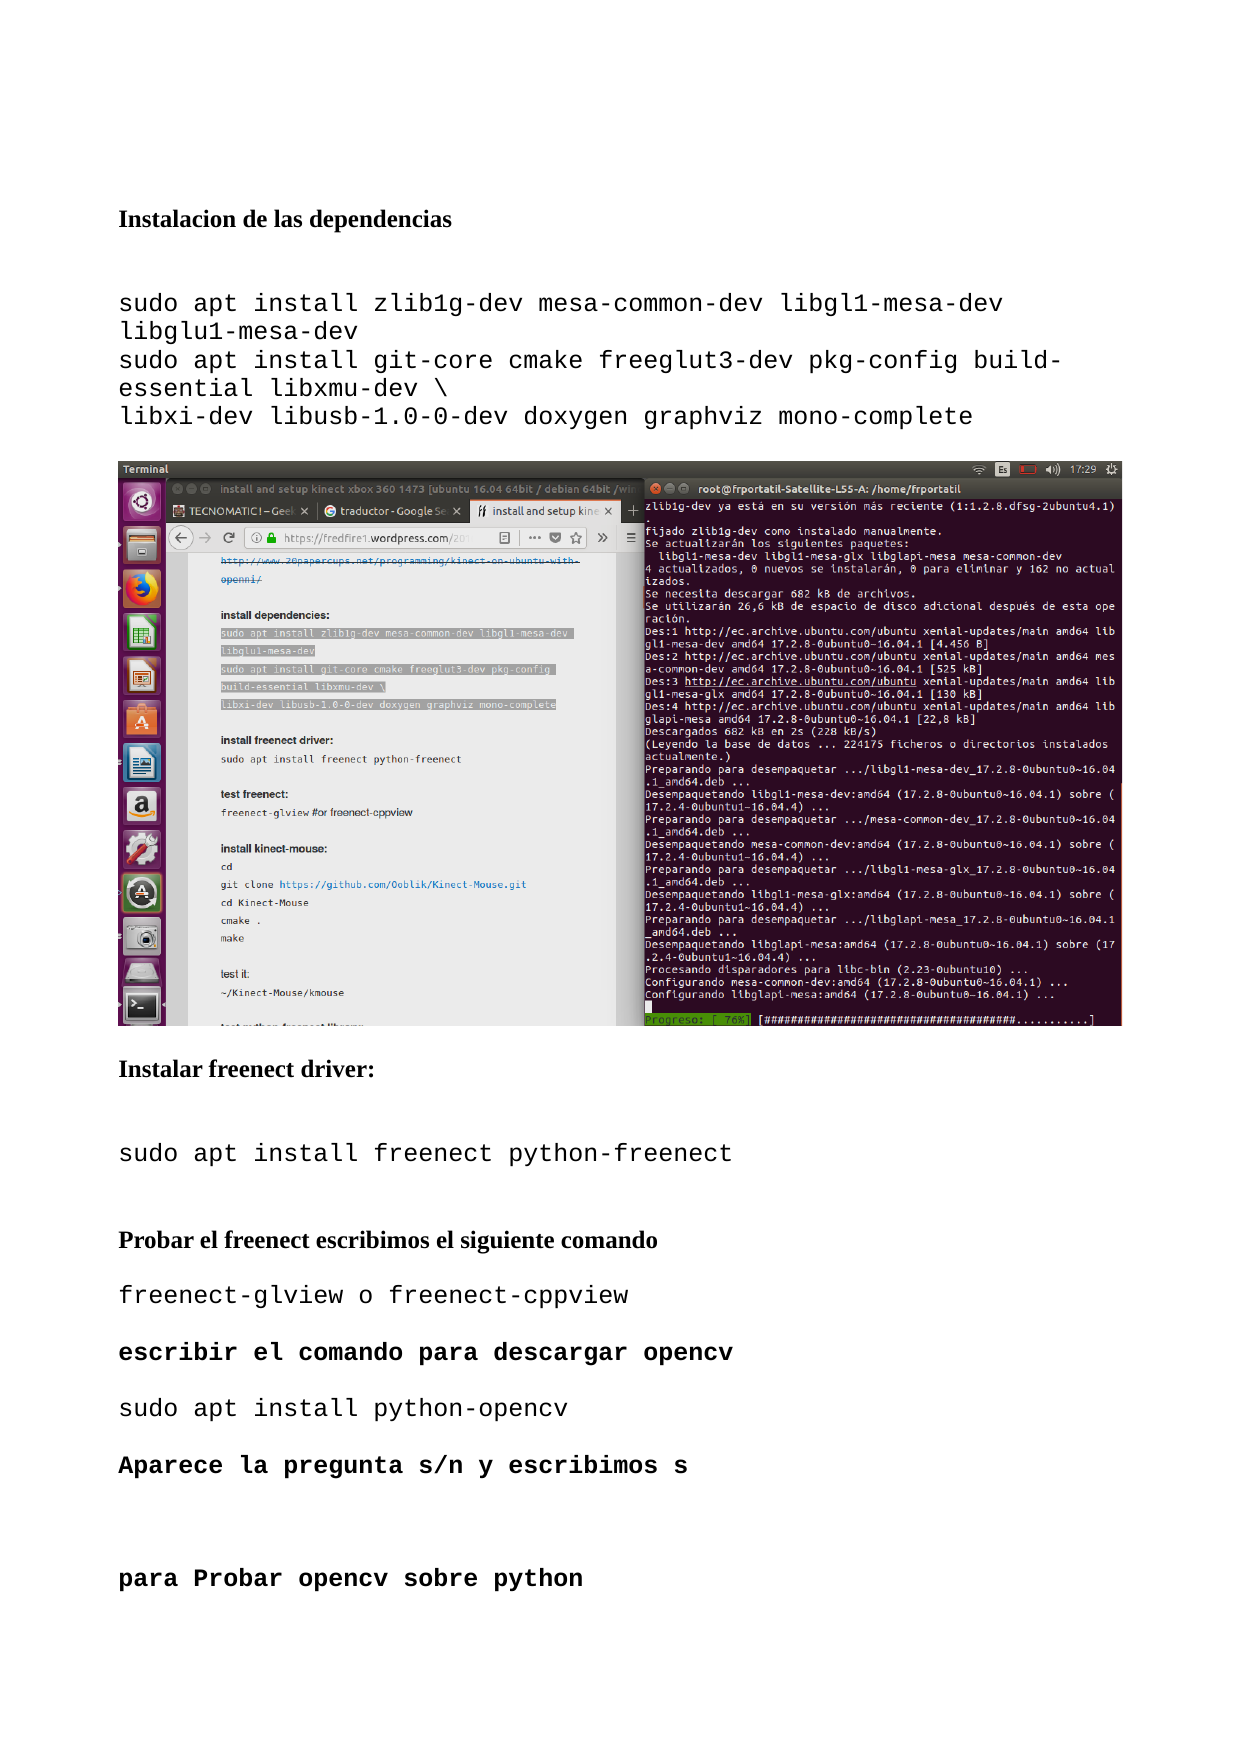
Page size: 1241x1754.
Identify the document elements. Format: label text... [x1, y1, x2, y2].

text Aparece la pregunta s/n y escribimos s [118, 1452, 1122, 1481]
text sudo apt install freenect python-freenect [118, 1140, 1122, 1169]
text freenect-glview o freenect-cppview [118, 1254, 1122, 1311]
text sudo apt install zlib1g-dev mesa-common-dev libgl1-mesa-dev libglu1-mesa-dev sudo apt install git-core cmake freeglut3-dev pkg-config build-essential libxmu-dev \ libxi-dev libusb-1.0-0-dev doxygen graphviz mono-complete [118, 291, 1122, 432]
text para Probar opencv sobre python [118, 1566, 1122, 1594]
text escribir el comando para descargar opencv [118, 1339, 1122, 1367]
text Instalar freenect driver: [118, 1054, 1122, 1083]
text Probar el freenect escribimos el siguiente comando [118, 1225, 1122, 1254]
text Instalacion de las dependencias [118, 204, 1122, 233]
picture [118, 461, 1123, 1026]
text sudo apt install python-opencv [118, 1396, 1122, 1424]
